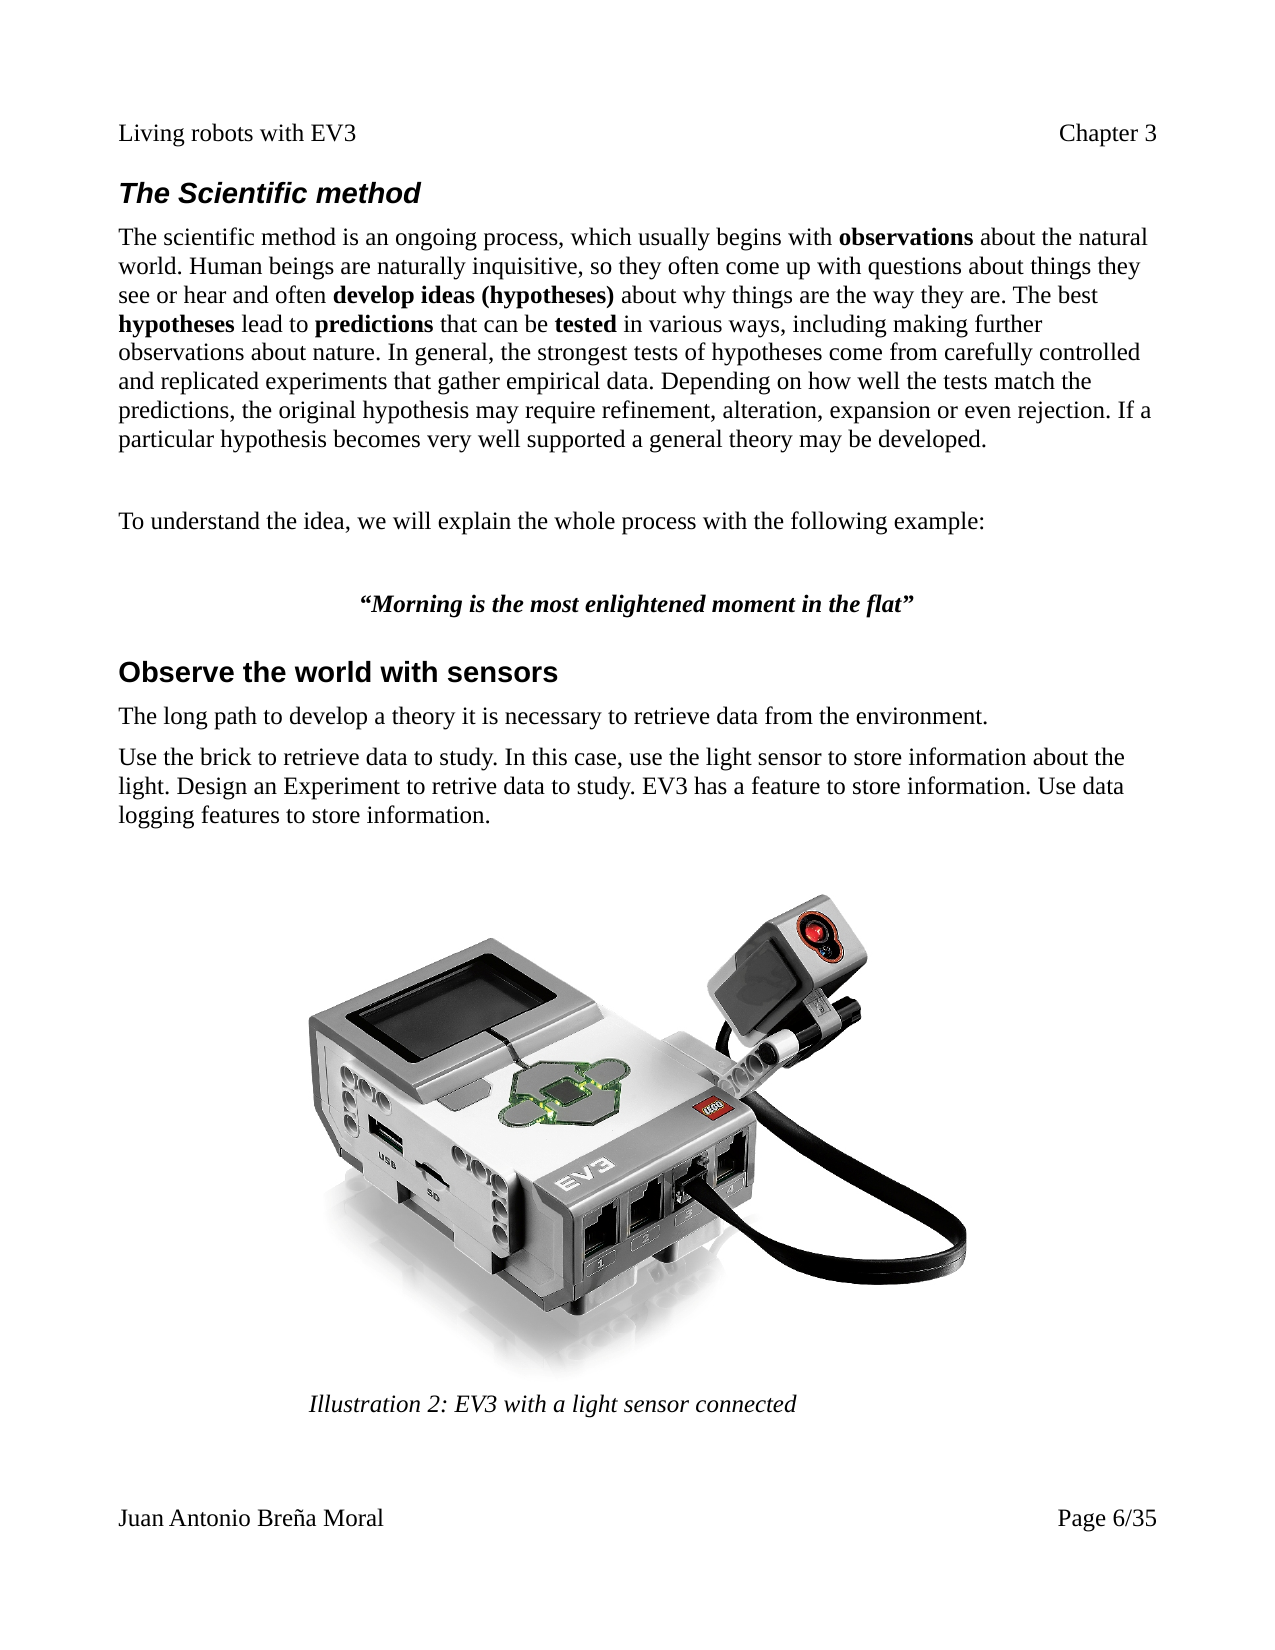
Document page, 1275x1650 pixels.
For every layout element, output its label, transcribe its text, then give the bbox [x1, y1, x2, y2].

text Illustration 2: EV3 with a light sensor connected [308, 1389, 966, 1418]
text “Morning is the most enlightened moment in the flat” [118, 589, 1157, 617]
text To understand the idea, we will explain the whole process with the following example: [118, 506, 1157, 535]
text The scientific method is an ongoing process, which usually begins with observations about the natural world. Human beings are naturally inquisitive, so they often come up with questions about things they see or hear and often develop ideas (hypotheses) about why things are the way they are. The best hypotheses lead to predictions that can be tested in various ways, including making further observations about nature. In general, the strongest tests of hypotheses come from carefully controlled and replicated experiments that gather empirical data. Depending on how well the tests match the predictions, the original hypothesis may require refinement, alteration, expansion or even rejection. If a particular hypothesis becomes very well supported a general theory may be developed. [118, 222, 1157, 452]
text The long path to develop a theory it is necessary to retrieve data from the environment. [118, 701, 1157, 730]
subtitle Observe the world with sensors [118, 655, 1157, 688]
picture [308, 894, 967, 1389]
subtitle The Scientific method [118, 176, 1157, 210]
text Use the brick to retrieve data to study. In this case, use the light sensor to store information about the light. Design an Experiment to retrive data to study. EV3 has a feature to store information. Use data logging features to store information. [118, 742, 1157, 828]
